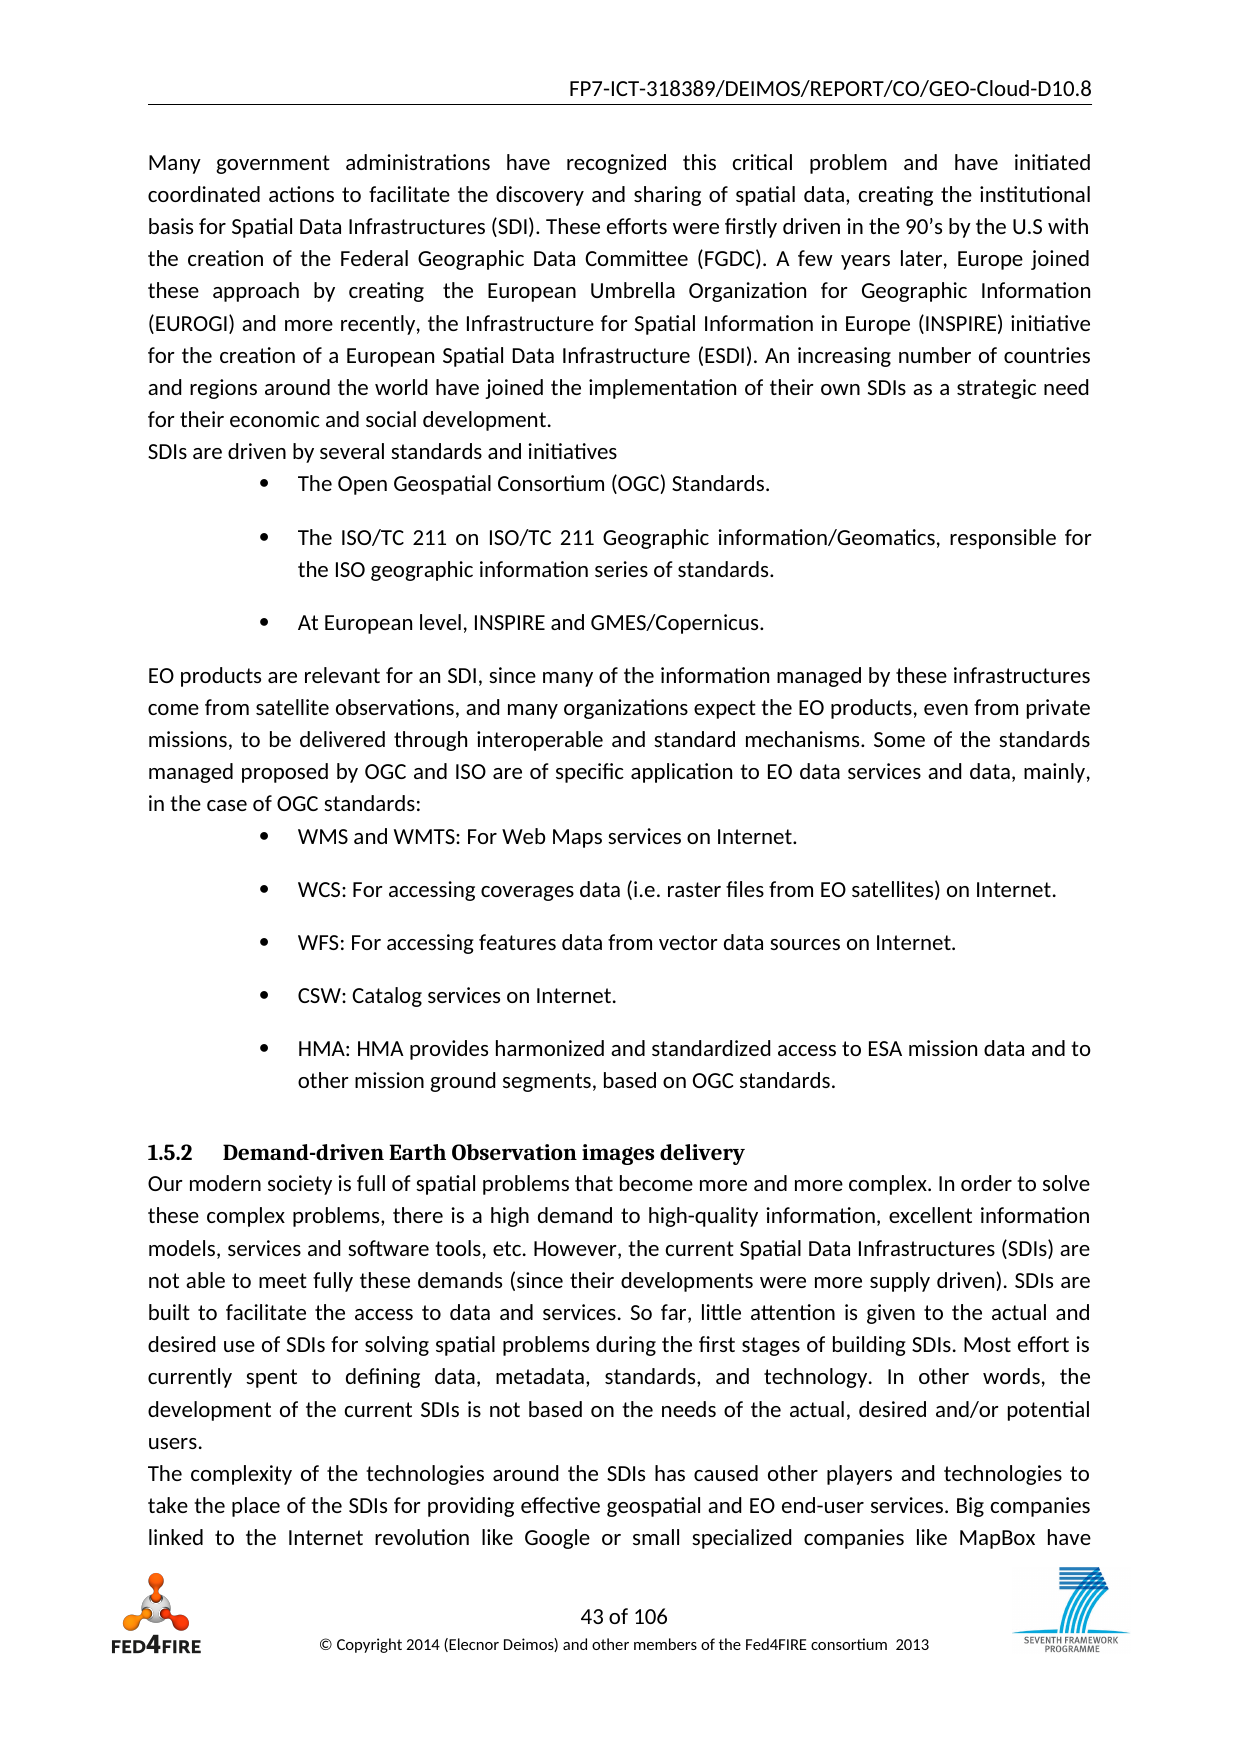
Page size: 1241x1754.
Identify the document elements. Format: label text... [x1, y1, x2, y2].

text The complexity of the technologies around the SDIs has caused other players and technologies to take the place of the SDIs for providing effective geospatial and EO end-user services. Big companies linked to the Internet revolution like Google or small specialized companies like MapBox have [148, 1459, 1092, 1551]
list The Open Geospatial Consortium (OGC) Standards. [260, 469, 1092, 498]
subtitle Demand-driven Earth Observation images delivery [148, 1140, 1092, 1166]
list CSW: Catalog services on Internet. [260, 981, 1092, 1009]
list WFS: For accessing features data from vector data sources on Internet. [260, 928, 1092, 956]
text EO products are relevant for an SDI, since many of the information managed by these infrastructures come from satellite observations, and many organizations expect the EO products, even from private missions, to be delivered through interoperable and standard mechanisms. Some of the standards managed proposed by OGC and ISO are of specific application to EO data services and data, mainly, in the case of OGC standards: [148, 661, 1092, 818]
list At European level, INSPIRE and GMES/Copernicus. [260, 608, 1092, 636]
list The ISO/TC 211 on ISO/TC 211 Geographic information/Geomatics, responsible for the ISO geographic information series of standards. [260, 523, 1092, 583]
list HMA: HMA provides harmonized and standardized access to ESA mission data and to other mission ground segments, based on OGC standards. [260, 1034, 1092, 1094]
text Our modern society is full of spatial problems that become more and more complex. In order to solve these complex problems, there is a high demand to high-quality information, excellent information models, services and software tools, etc. However, the current Spatial Data Infrastructures (SDIs) are not able to meet fully these demands (since their developments were more supply driven). SDIs are built to facilitate the access to data and services. So far, little attention is given to the actual and desired use of SDIs for solving spatial problems during the first stages of building SDIs. Most effort is currently spent to defining data, metadata, standards, and technology. In other words, the development of the current SDIs is not based on the needs of the actual, desired and/or potential users. [148, 1169, 1092, 1455]
list WCS: For accessing coverages data (i.e. raster files from EO satellites) on Internet. [260, 875, 1092, 903]
text SDIs are driven by several standards and initiatives [148, 437, 1092, 465]
list WMS and WMTS: For Web Maps services on Internet. [260, 822, 1092, 850]
text Many government administrations have recognized this critical problem and have initiated coordinated actions to facilitate the discovery and sharing of spatial data, creating the institutional basis for Spatial Data Infrastructures (SDI). These efforts were firstly driven in the 90’s by the U.S with the creation of the Federal Geographic Data Committee (FGDC). A few years later, Europe joined these approach by creating the European Umbrella Organization for Geographic Information (EUROGI) and more recently, the Infrastructure for Spatial Information in Europe (INSPIRE) initiative for the creation of a European Spatial Data Infrastructure (ESDI). An increasing number of countries and regions around the world have joined the implementation of their own SDIs as a strategic need for their economic and social development. [148, 148, 1092, 433]
